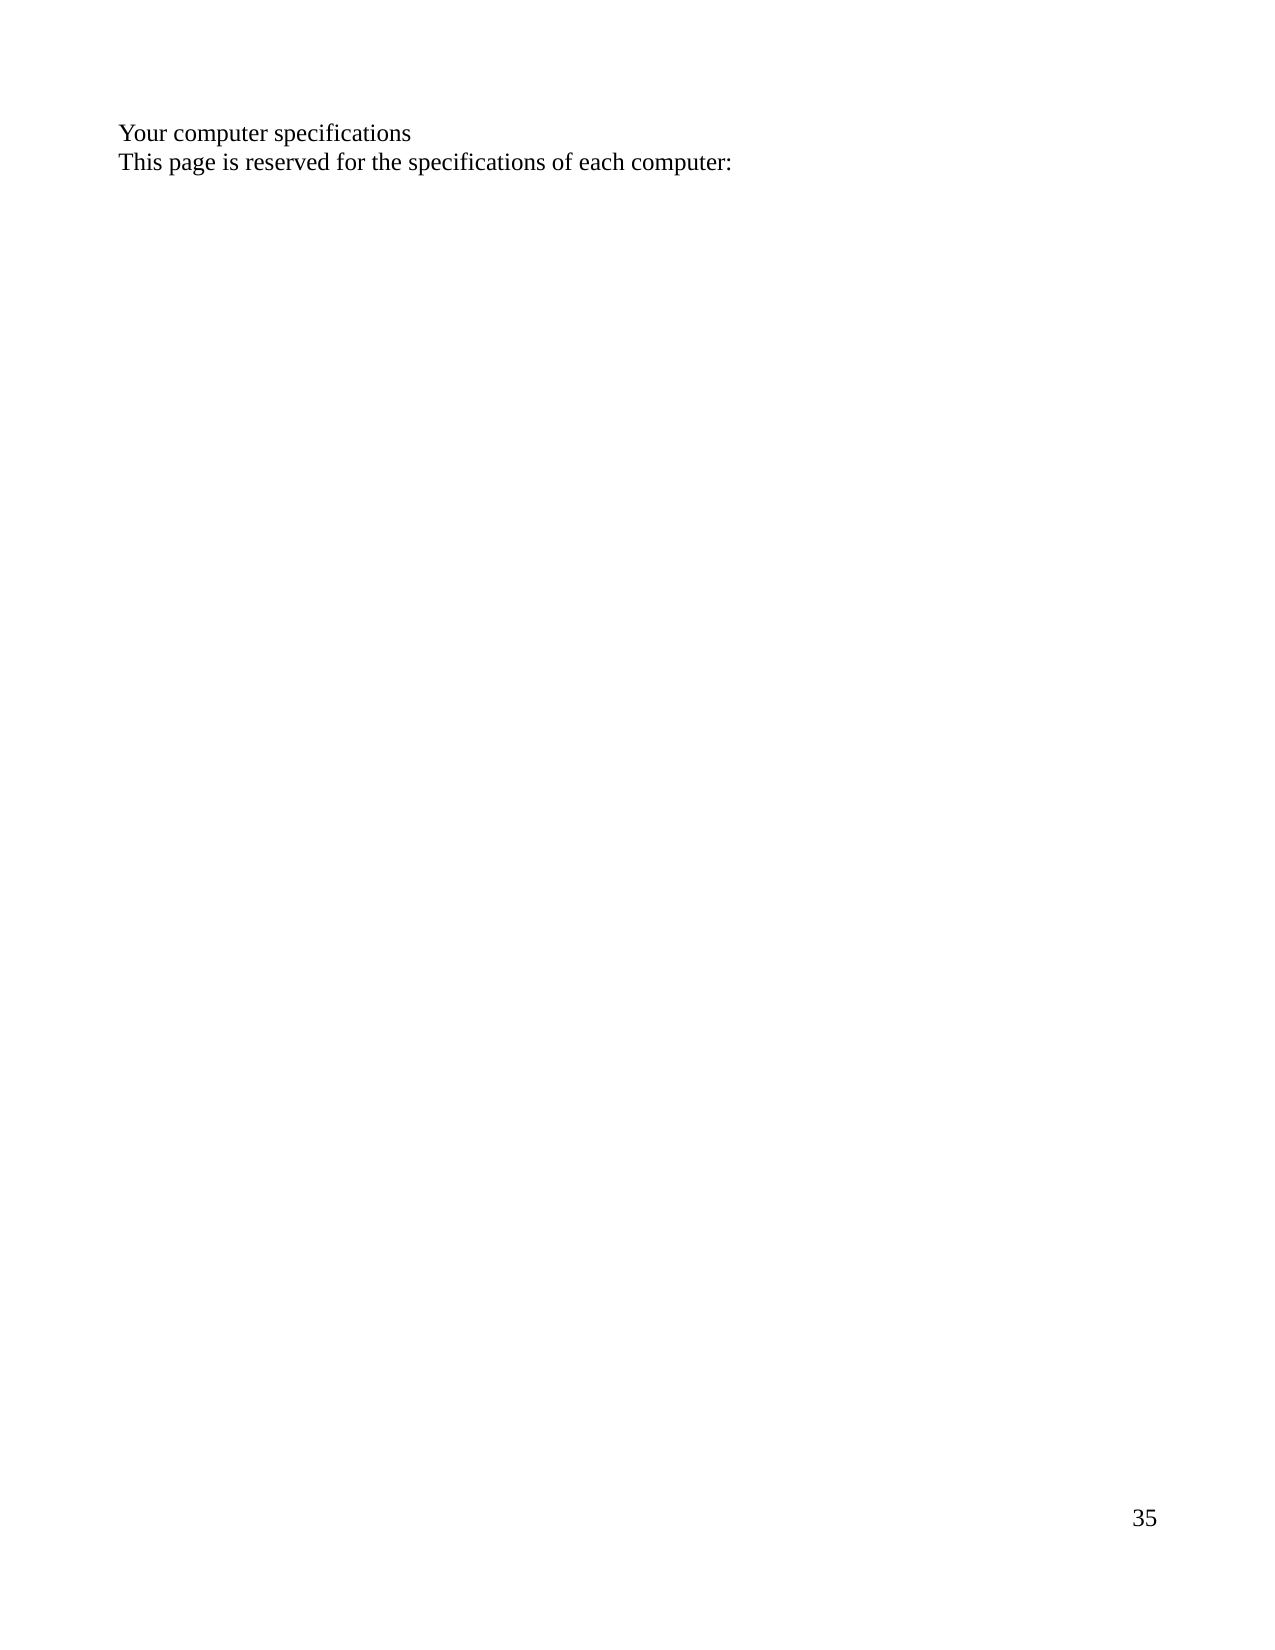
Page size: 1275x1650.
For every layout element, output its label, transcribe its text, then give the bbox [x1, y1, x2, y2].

text This page is reserved for the specifications of each computer: [118, 147, 1157, 176]
text Your computer specifications [118, 118, 1157, 147]
